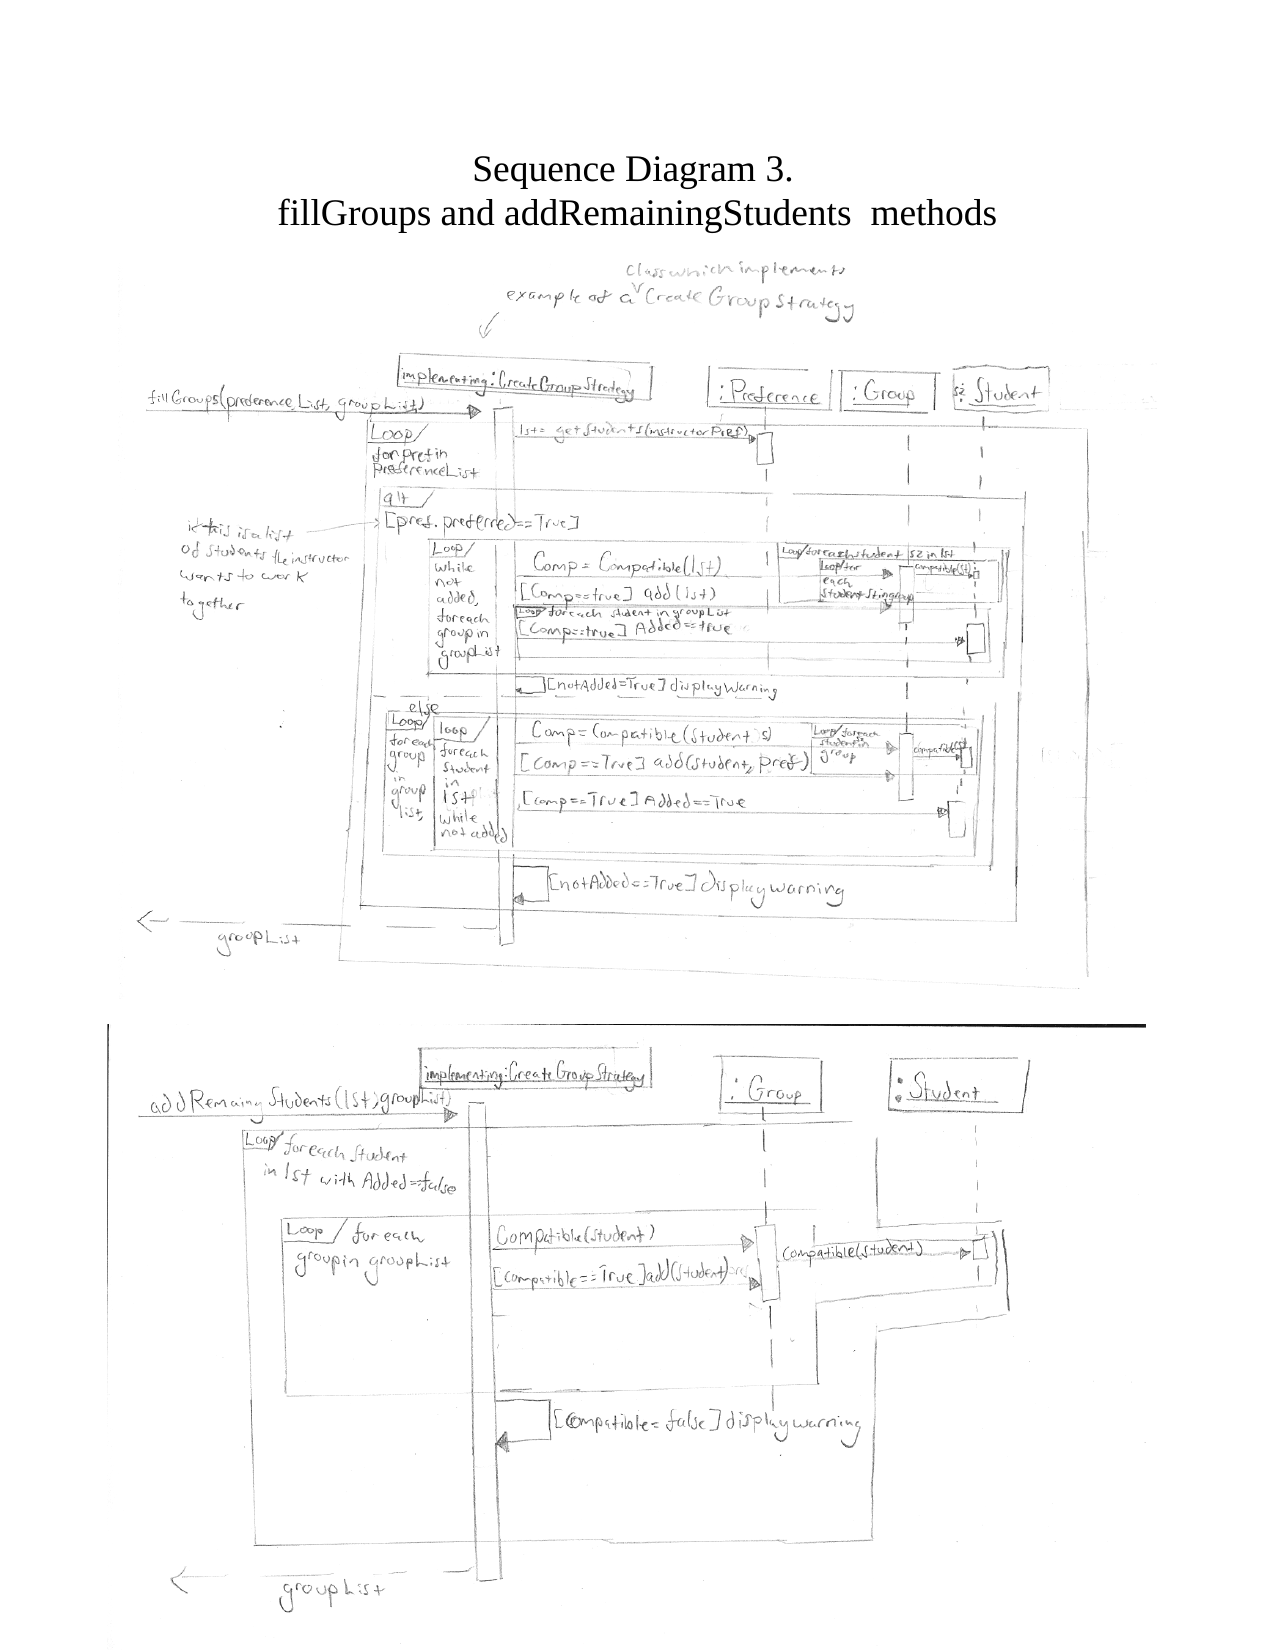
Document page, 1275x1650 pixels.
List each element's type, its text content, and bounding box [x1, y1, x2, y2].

picture [118, 261, 1157, 999]
text fillGroups and addRemainingStudents methods [118, 190, 1157, 233]
text Sequence Diagram 3. [118, 147, 1157, 190]
picture [107, 1024, 1146, 1650]
